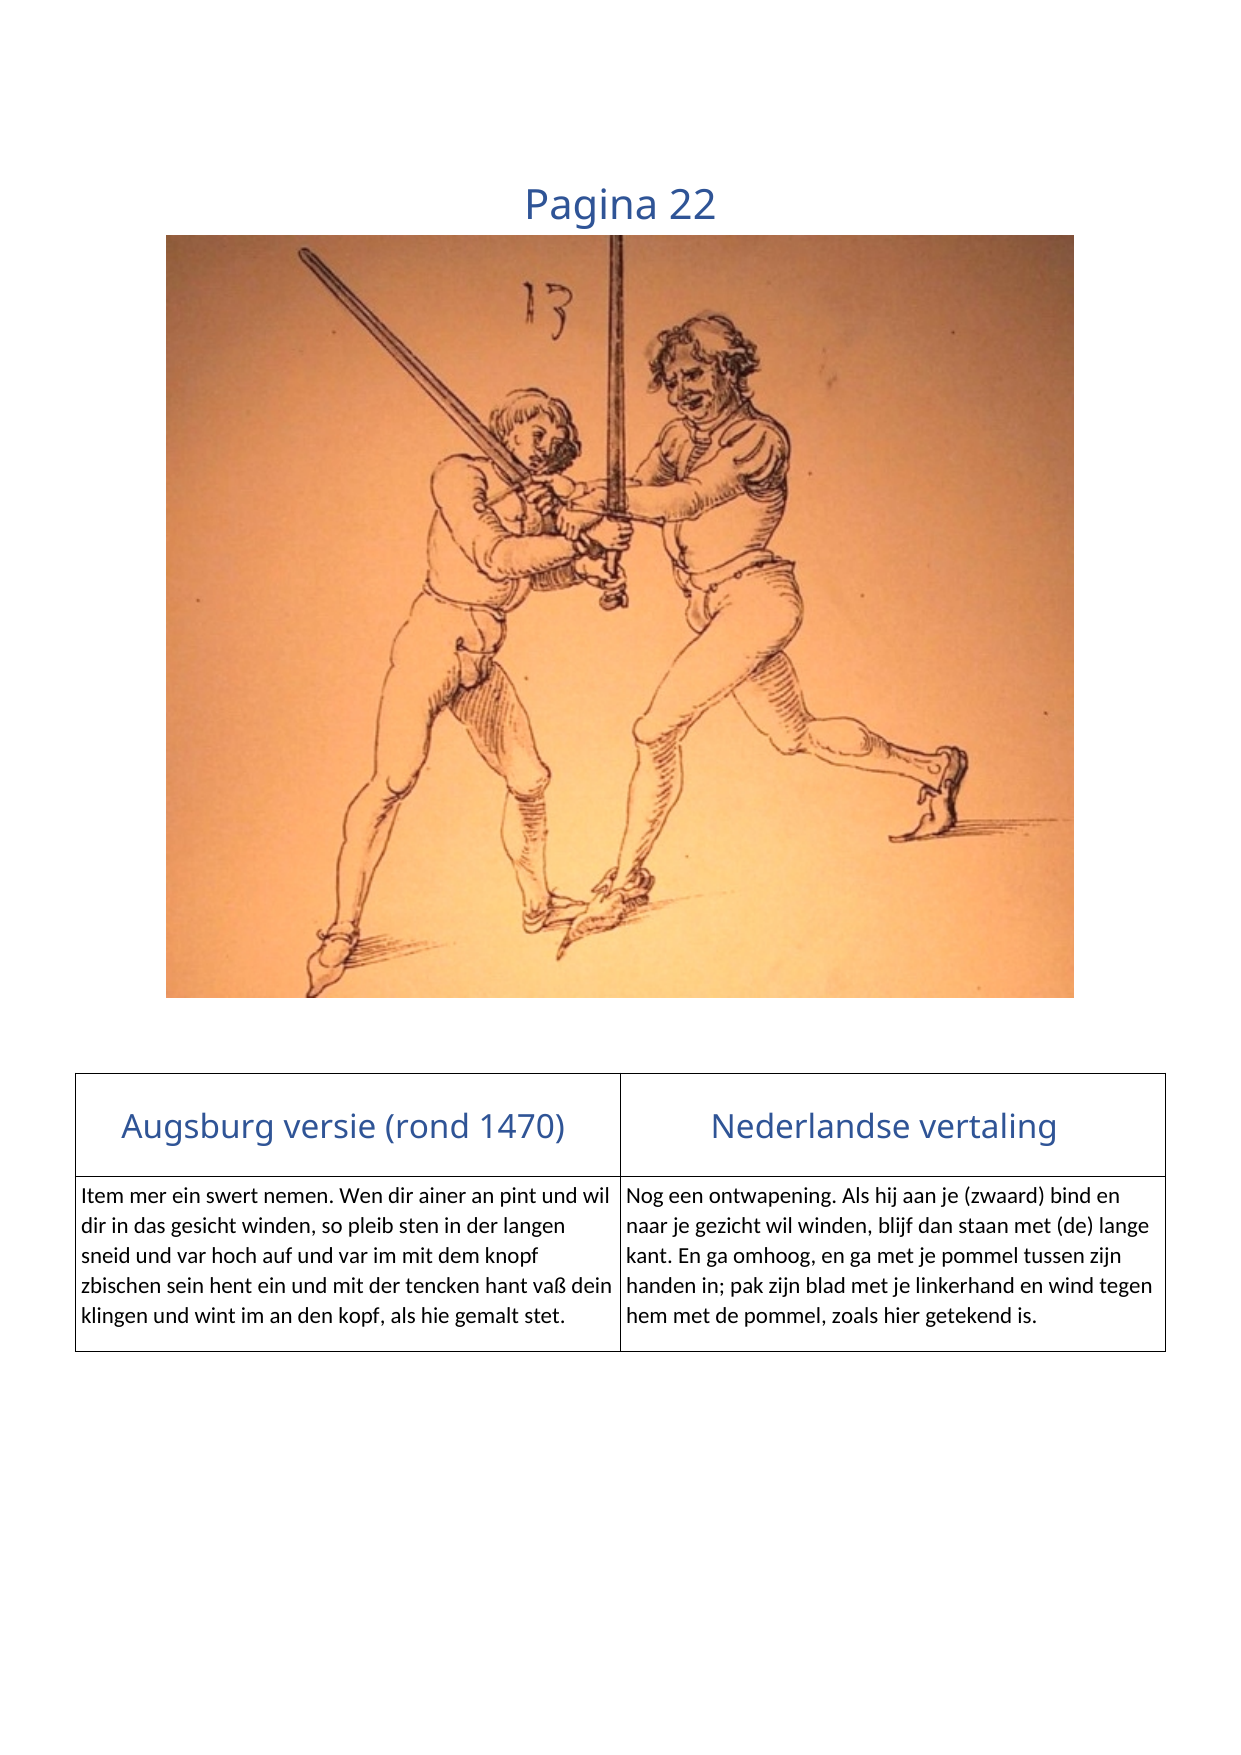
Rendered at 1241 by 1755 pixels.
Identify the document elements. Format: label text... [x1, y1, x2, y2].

table_header Nederlandse vertaling [621, 1074, 1165, 1176]
table_cell Nog een ontwapening. Als hij aan je (zwaard) bind en naar je gezicht wil winden, blijf dan staan met (de) lange kant. En ga omhoog, en ga met je pommel tussen zijn handen in; pak zijn blad met je linkerhand en wind tegen hem met de pommel, zoals hier getekend is. [621, 1177, 1165, 1351]
table_cell Item mer ein swert nemen. Wen dir ainer an pint und wil dir in das gesicht winden, so pleib sten in der langen sneid und var hoch auf und var im mit dem knopf zbischen sein hent ein und mit der tencken hant vaß dein klingen und wint im an den kopf, als hie gemalt stet. [76, 1177, 620, 1351]
subtitle Pagina 22 [75, 174, 1165, 231]
picture [166, 235, 1074, 998]
table_header Augsburg versie (rond 1470) [76, 1074, 620, 1176]
